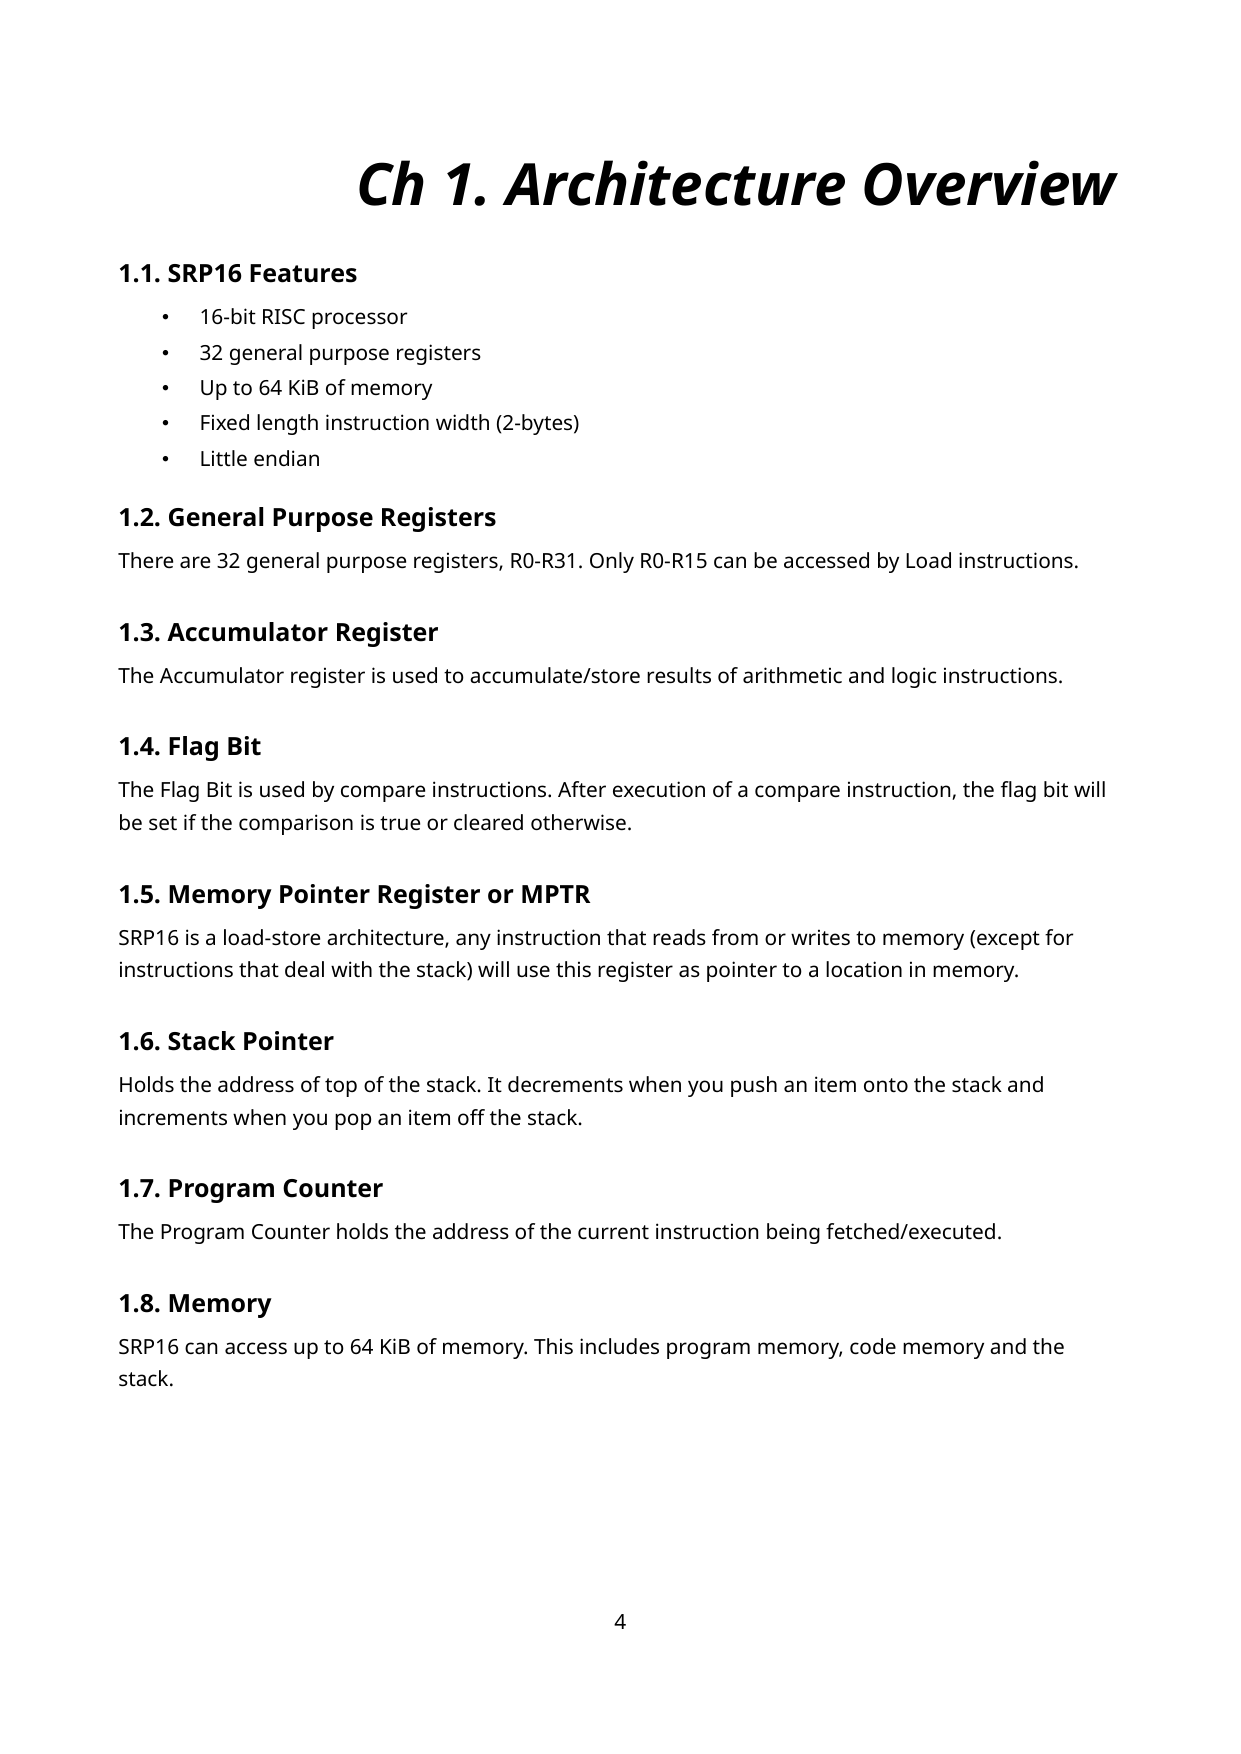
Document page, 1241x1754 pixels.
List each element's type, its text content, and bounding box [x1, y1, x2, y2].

text The Accumulator register is used to accumulate/store results of arithmetic and logic instructions. [118, 661, 1122, 689]
text The Flag Bit is used by compare instructions. After execution of a compare instruction, the flag bit will be set if the comparison is true or cleared otherwise. [118, 776, 1122, 837]
subtitle Memory [118, 1285, 1122, 1319]
text Holds the address of top of the stack. It decrements when you push an item onto the stack and increments when you pop an item off the stack. [118, 1070, 1122, 1131]
subtitle SRP16 Features [118, 256, 1122, 290]
list Fixed length instruction width (2-bytes) [162, 408, 1122, 437]
list Up to 64 KiB of memory [162, 373, 1122, 402]
text SRP16 can access up to 64 KiB of memory. This includes program memory, code memory and the stack. [118, 1332, 1122, 1393]
subtitle Stack Pointer [118, 1023, 1122, 1057]
subtitle Architecture Overview [118, 143, 1122, 223]
text SRP16 is a load-store architecture, any instruction that reads from or writes to memory (except for instructions that deal with the stack) will use this register as pointer to a location in memory. [118, 923, 1122, 984]
list 16-bit RISC processor [162, 302, 1122, 331]
subtitle Program Counter [118, 1171, 1122, 1205]
subtitle Flag Bit [118, 729, 1122, 763]
list 32 general purpose registers [162, 338, 1122, 366]
subtitle Accumulator Register [118, 614, 1122, 648]
subtitle General Purpose Registers [118, 500, 1122, 534]
text The Program Counter holds the address of the current instruction being fetched/executed. [118, 1217, 1122, 1246]
list Little endian [162, 444, 1122, 472]
text There are 32 general purpose registers, R0-R31. Only R0-R15 can be accessed by Load instructions. [118, 546, 1122, 575]
subtitle Memory Pointer Register or MPTR [118, 876, 1122, 910]
